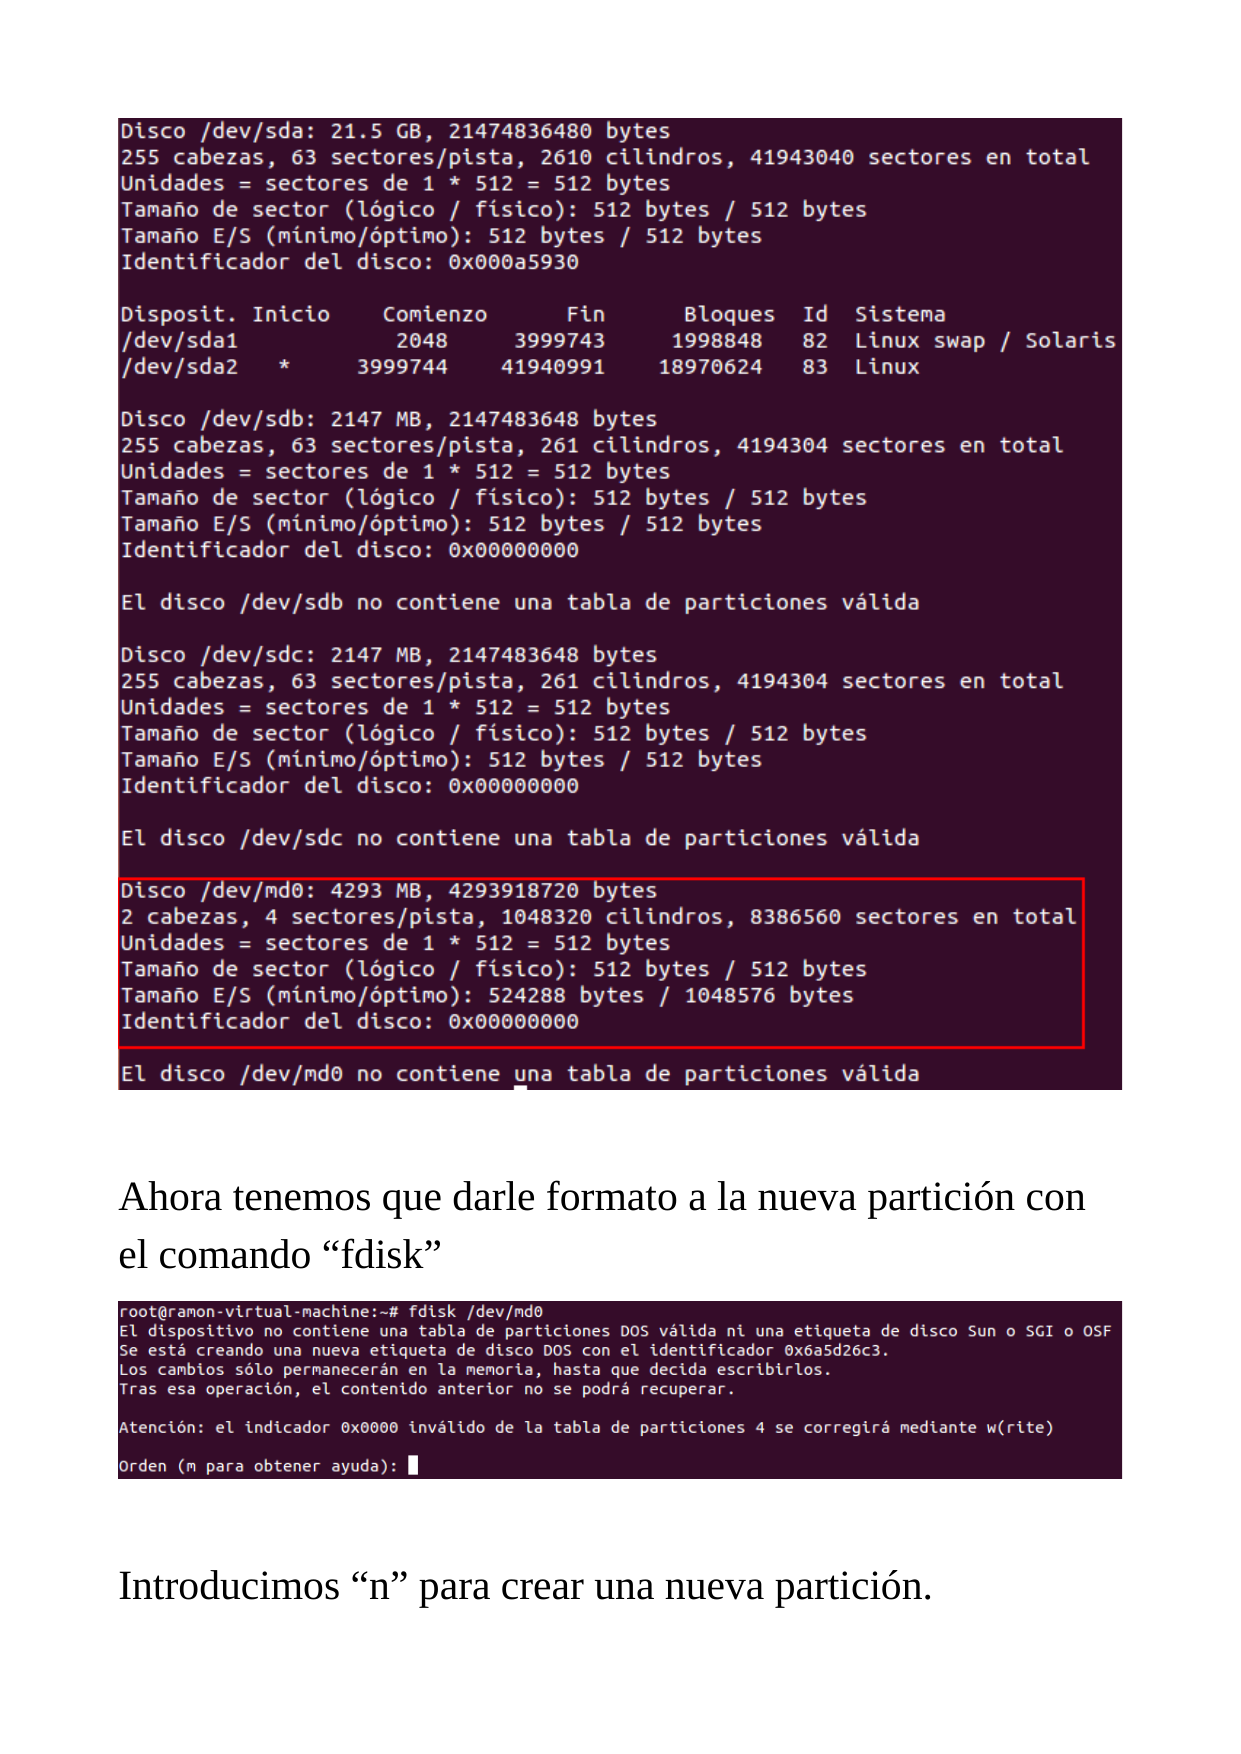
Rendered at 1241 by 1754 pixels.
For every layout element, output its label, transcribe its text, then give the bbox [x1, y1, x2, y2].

text Ahora tenemos que darle formato a la nueva partición con el comando “fdisk” [118, 1172, 1122, 1277]
picture [118, 1301, 1123, 1479]
picture [118, 118, 1123, 1090]
text Introducimos “n” para crear una nueva partición. [118, 1561, 1122, 1608]
